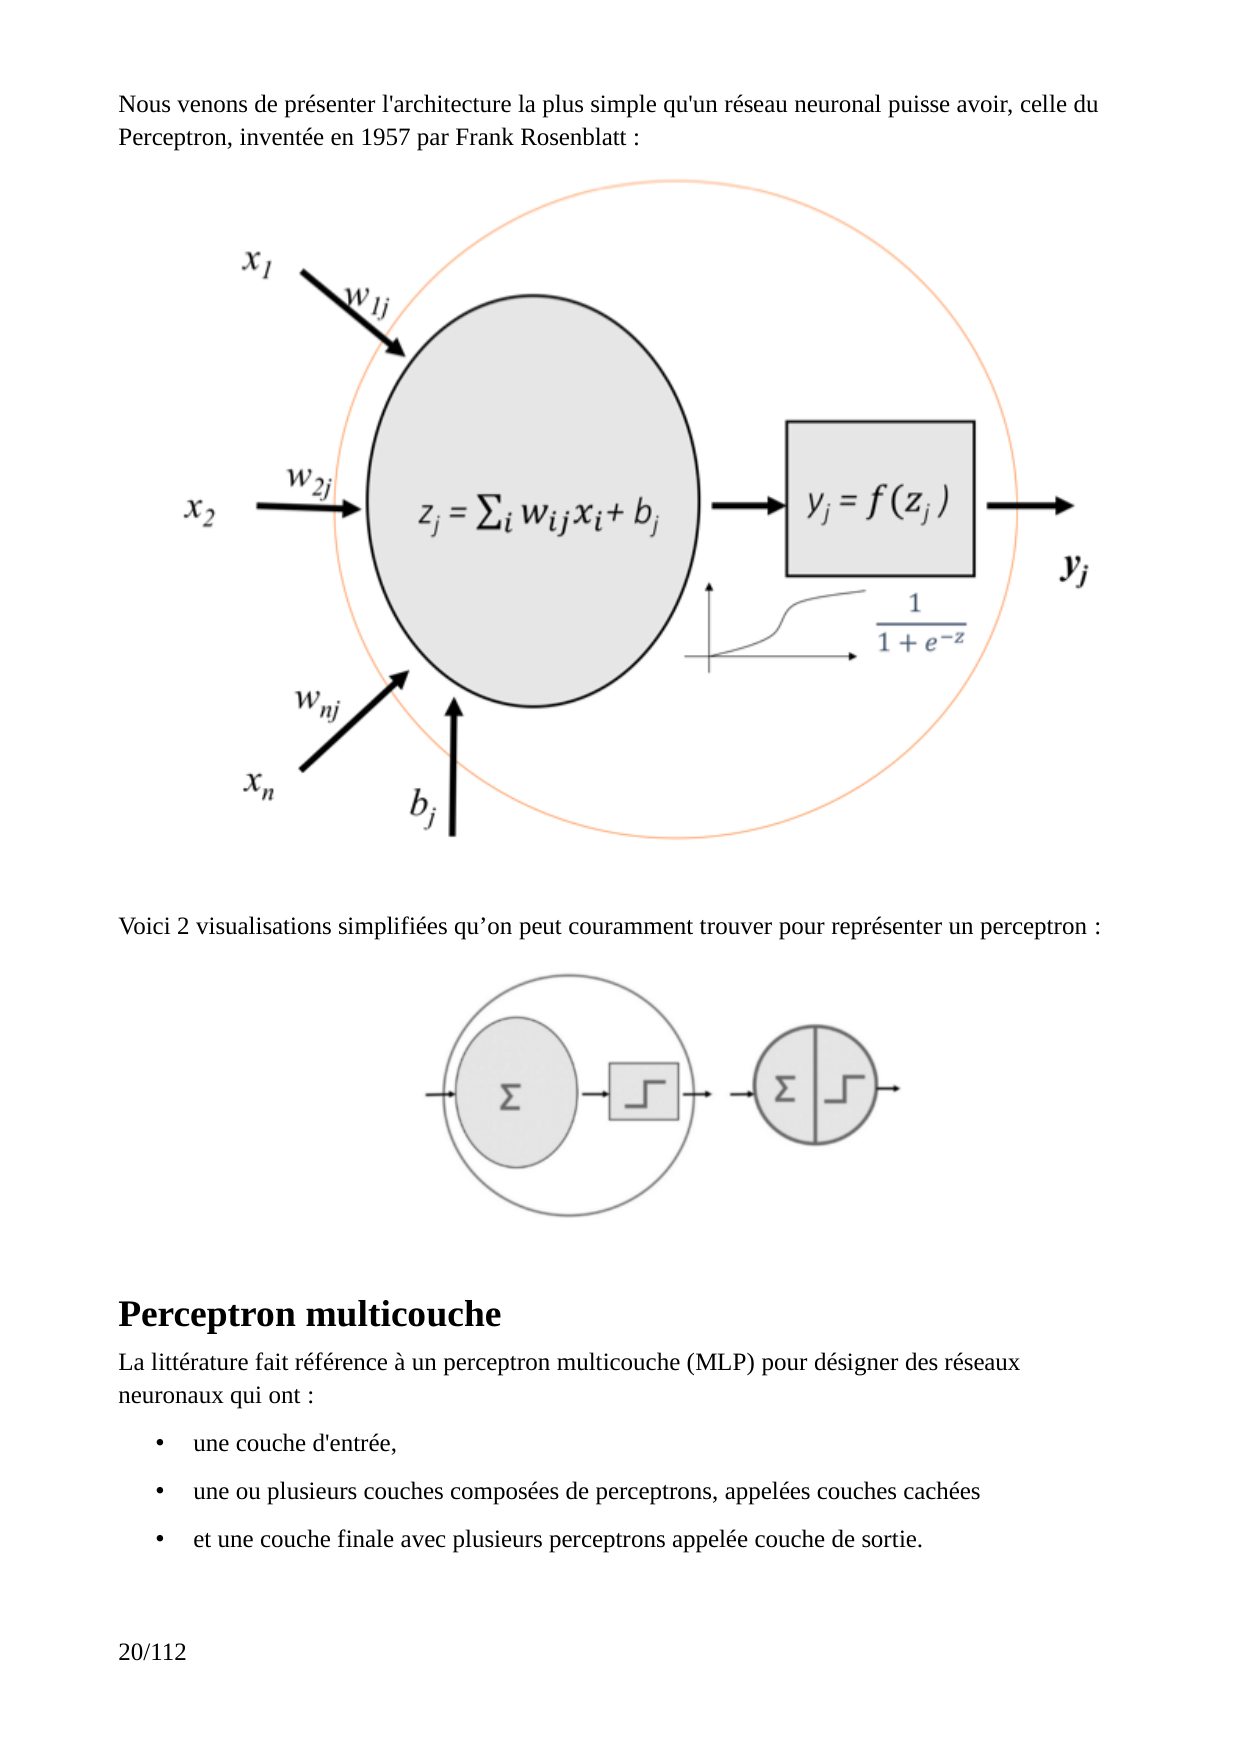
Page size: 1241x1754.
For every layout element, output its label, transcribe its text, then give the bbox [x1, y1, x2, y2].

list une couche d'entrée, [156, 1428, 1122, 1457]
subtitle Perceptron multicouche [118, 1292, 1122, 1334]
text La littérature fait référence à un perceptron multicouche (MLP) pour désigner des réseaux neuronaux qui ont : [118, 1347, 1122, 1409]
picture [128, 169, 1112, 859]
text Voici 2 visualisations simplifiées qu’on peut couramment trouver pour représenter un perceptron : [118, 911, 1122, 940]
picture [118, 958, 1123, 1219]
list et une couche finale avec plusieurs perceptrons appelée couche de sortie. [156, 1524, 1122, 1553]
list une ou plusieurs couches composées de perceptrons, appelées couches cachées [156, 1476, 1122, 1505]
text Nous venons de présenter l'architecture la plus simple qu'un réseau neuronal puisse avoir, celle du Perceptron, inventée en 1957 par Frank Rosenblatt : [118, 88, 1122, 151]
